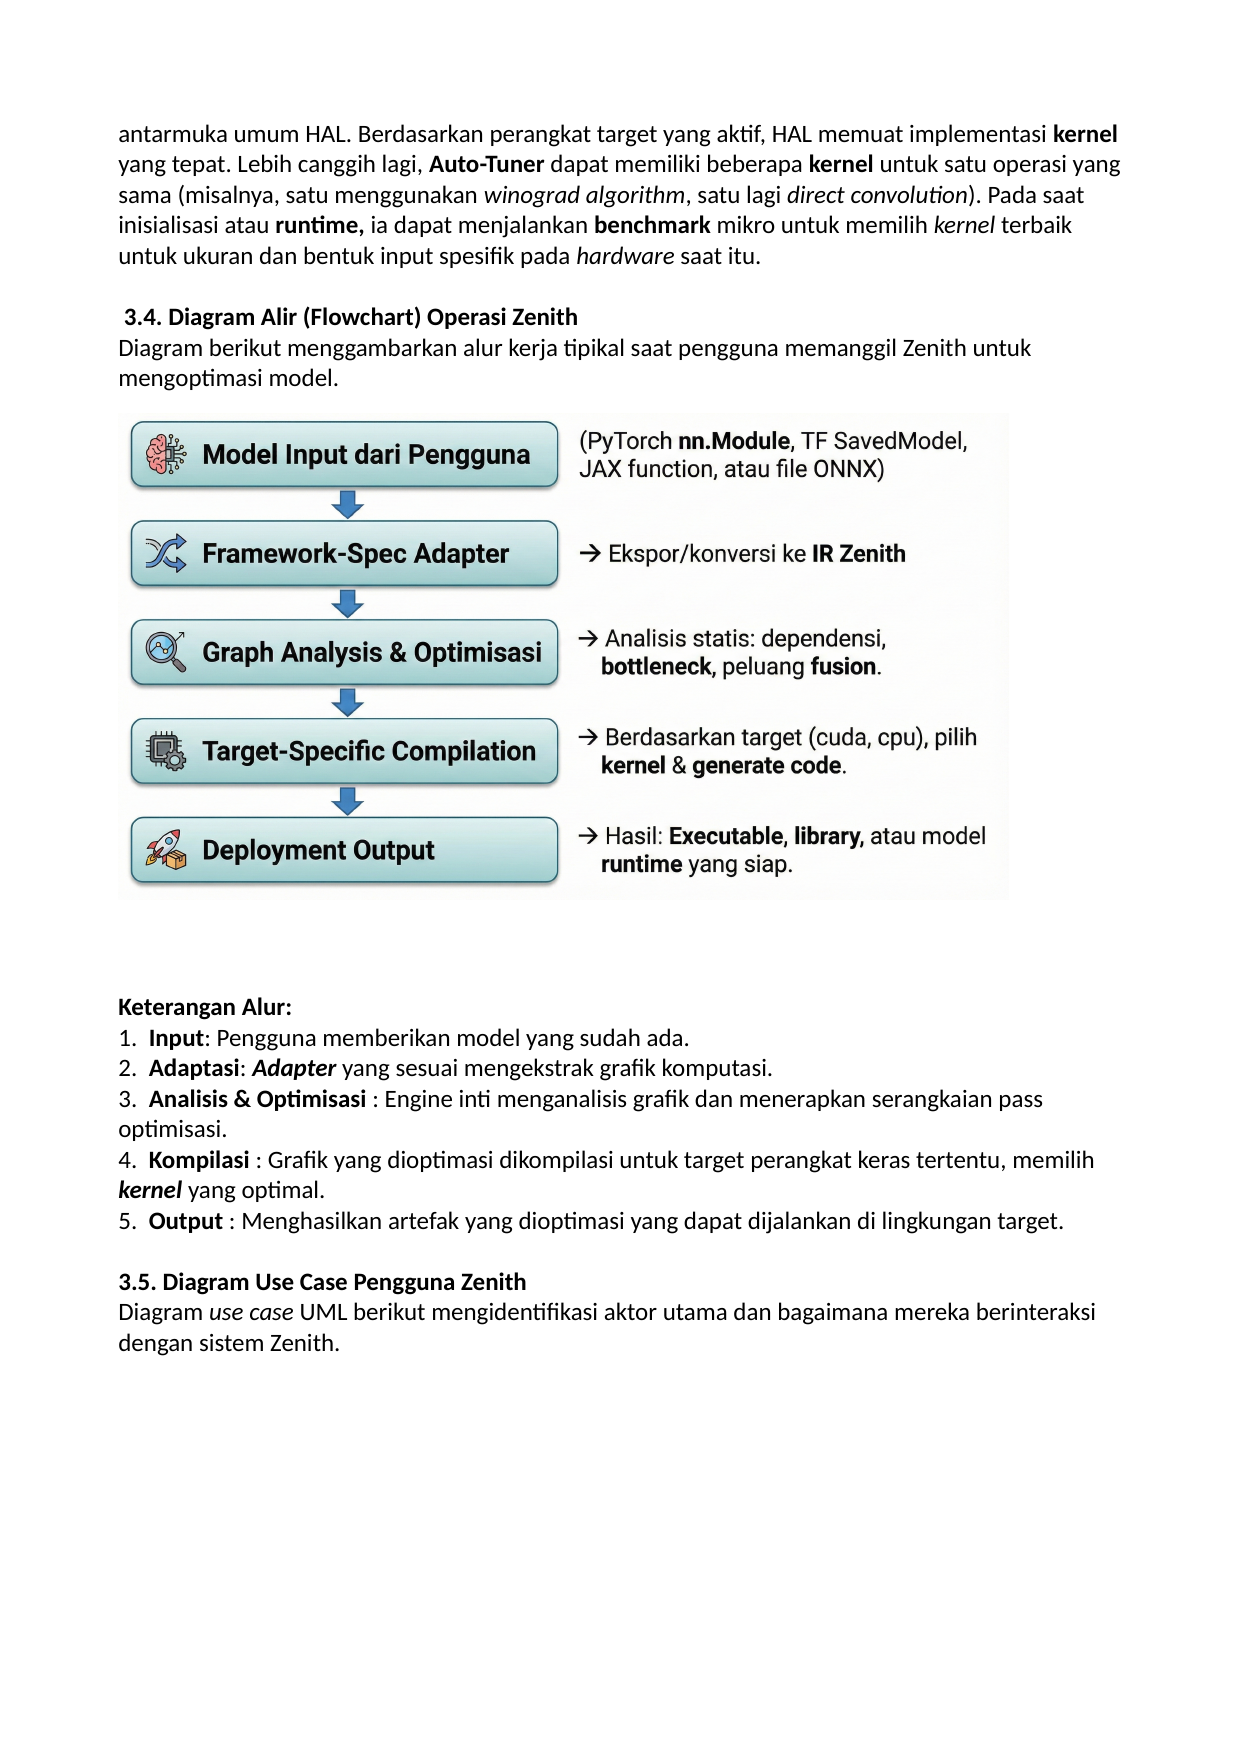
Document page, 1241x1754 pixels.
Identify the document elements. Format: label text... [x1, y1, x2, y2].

text Diagram use case UML berikut mengidentifikasi aktor utama dan bagaimana mereka berinteraksi dengan sistem Zenith. [118, 1297, 1122, 1358]
text antarmuka umum HAL. Berdasarkan perangkat target yang aktif, HAL memuat implementasi kernel yang tepat. Lebih canggih lagi, Auto-Tuner dapat memiliki beberapa kernel untuk satu operasi yang sama (misalnya, satu menggunakan winograd algorithm, satu lagi direct convolution). Pada saat inisialisasi atau runtime, ia dapat menjalankan benchmark mikro untuk memilih kernel terbaik untuk ukuran dan bentuk input spesifik pada hardware saat itu. [118, 118, 1122, 271]
text 3. Analisis & Optimisasi : Engine inti menganalisis grafik dan menerapkan serangkaian pass optimisasi. [118, 1083, 1122, 1144]
text 3.5. Diagram Use Case Pengguna Zenith [118, 1266, 1122, 1297]
text 4. Kompilasi : Grafik yang dioptimasi dikompilasi untuk target perangkat keras tertentu, memilih kernel yang optimal. [118, 1144, 1122, 1205]
text 5. Output : Menghasilkan artefak yang dioptimasi yang dapat dijalankan di lingkungan target. [118, 1205, 1122, 1236]
text Diagram berikut menggambarkan alur kerja tipikal saat pengguna memanggil Zenith untuk mengoptimasi model. [118, 332, 1122, 393]
text Keterangan Alur: [118, 991, 1122, 1022]
text 3.4. Diagram Alir (Flowchart) Operasi Zenith [118, 301, 1122, 332]
text 1. Input: Pengguna memberikan model yang sudah ada. [118, 1022, 1122, 1052]
text 2. Adaptasi: Adapter yang sesuai mengekstrak grafik komputasi. [118, 1052, 1122, 1083]
picture [118, 413, 1010, 900]
